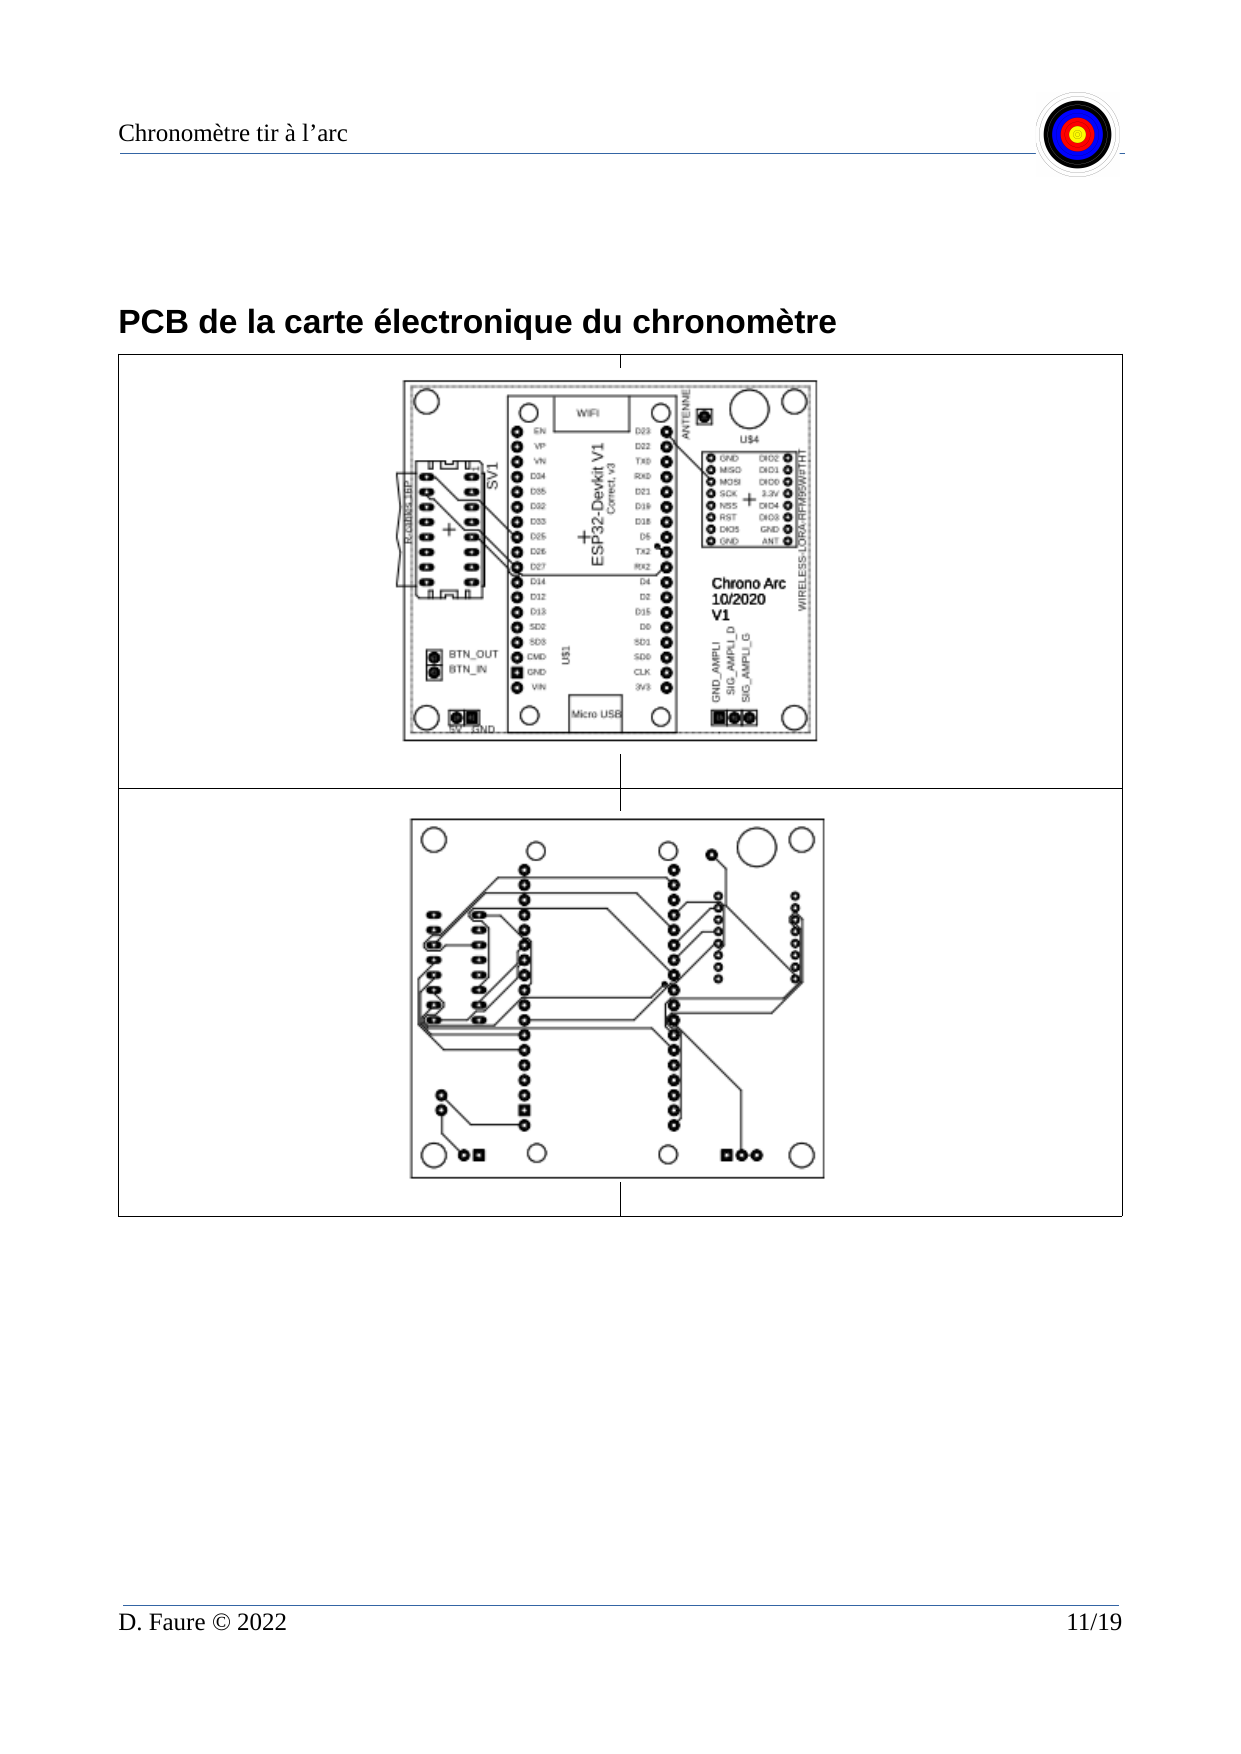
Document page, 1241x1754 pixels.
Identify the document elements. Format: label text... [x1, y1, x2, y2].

subtitle PCB de la carte électronique du chronomètre [118, 302, 1122, 341]
table_cell [621, 789, 1122, 1216]
table_cell [119, 789, 620, 1216]
picture [1035, 92, 1120, 177]
table_header [119, 355, 620, 788]
picture [402, 811, 831, 1182]
table_header [621, 355, 1122, 788]
picture [376, 368, 833, 754]
